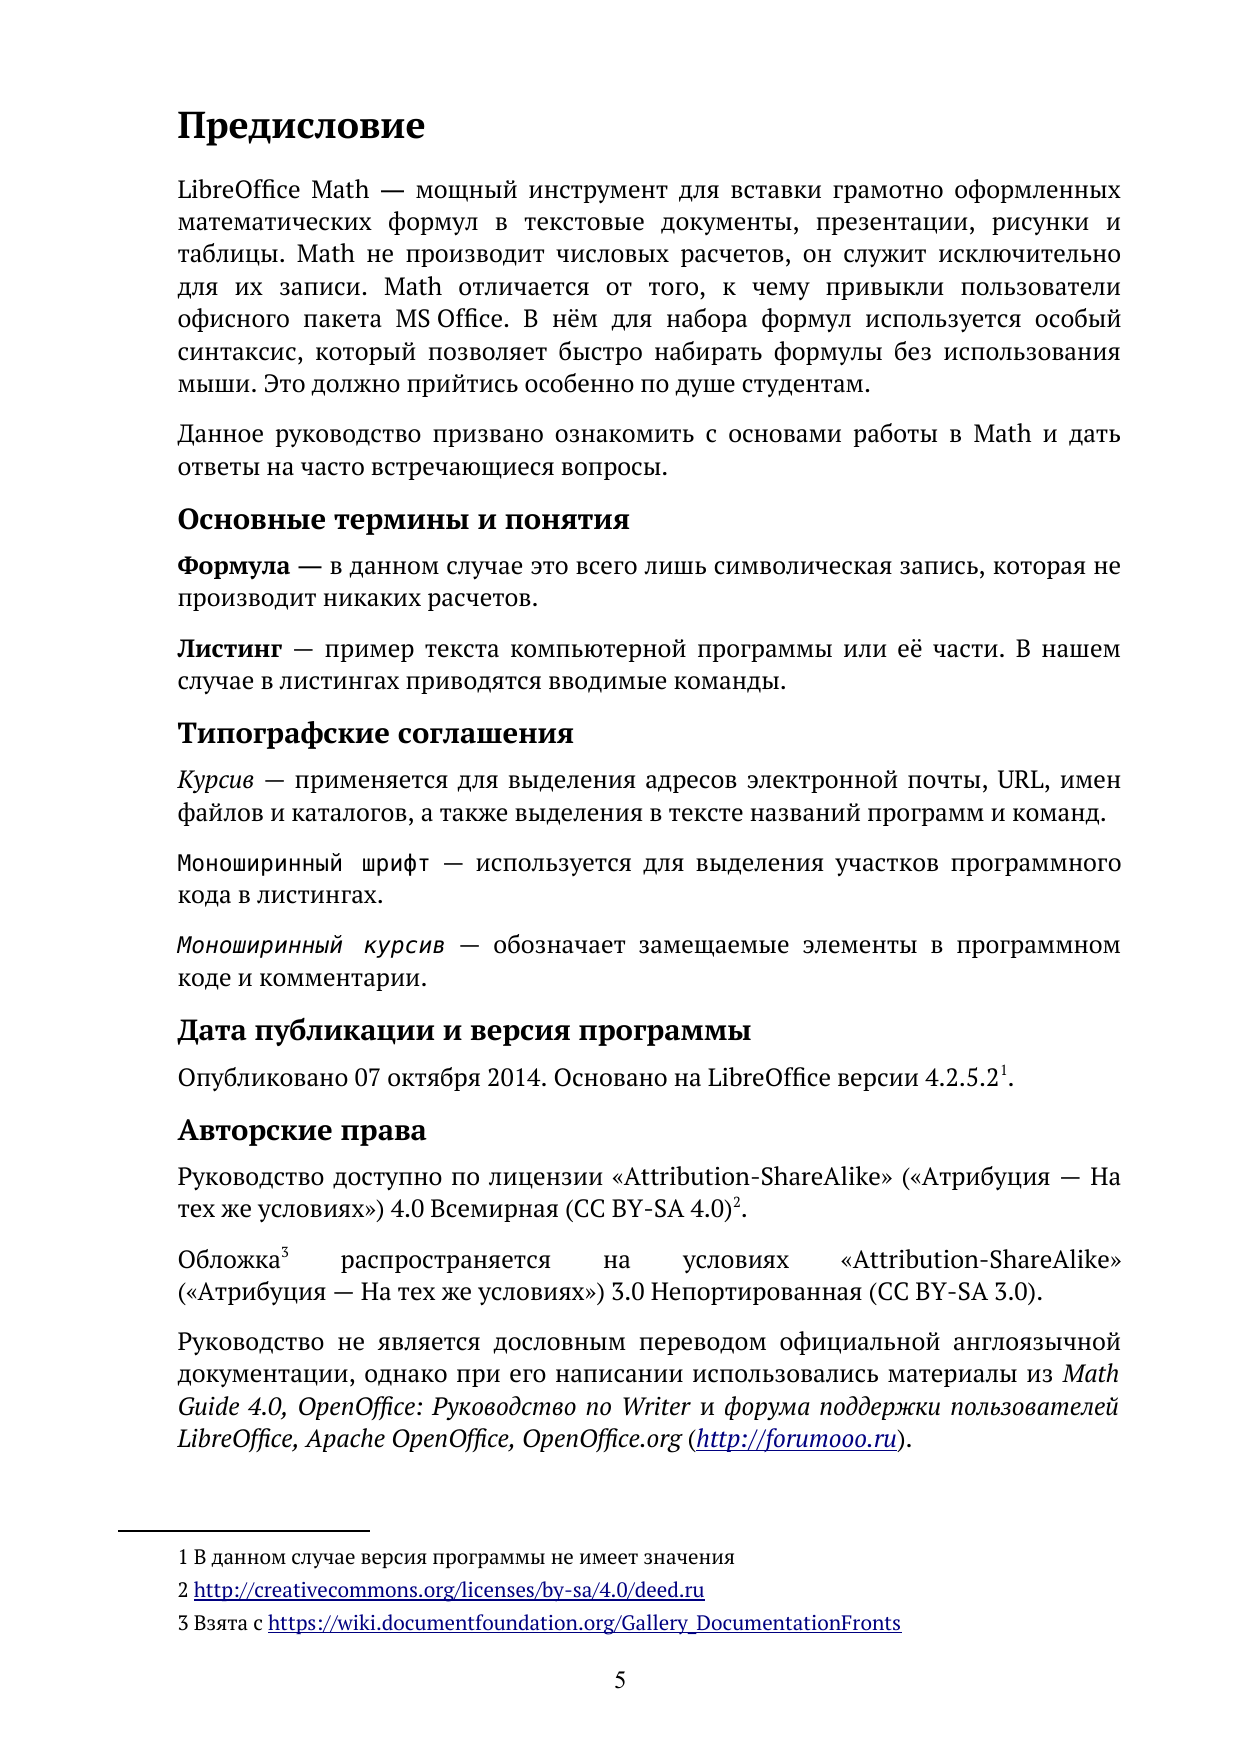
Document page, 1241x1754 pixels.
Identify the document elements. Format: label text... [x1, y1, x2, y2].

text Руководство не является дословным переводом официальной англоязычной документации, однако при его написании использовались материалы из Math Guide 4.0, OpenOffice: Руководство по Writer и форума поддержки пользователей LibreOffice, Apache OpenOffice, OpenOffice.org (http://forumooo.ru). [177, 1325, 1122, 1455]
text Листинг — пример текста компьютерной программы или её части. В нашем случае в листингах приводятся вводимые команды. [177, 632, 1122, 696]
text Опубликовано 07 октября 2014. Основано на LibreOffice версии 4.2.5.2. [177, 1061, 1122, 1093]
text Руководство доступно по лицензии «Attribution-ShareAlike» («Атрибуция — На тех же условиях») 4.0 Всемирная (CC BY-SA 4.0). [177, 1160, 1122, 1225]
text Обложка распространяется на условиях «Attribution-ShareAlike» («Атрибуция — На тех же условиях») 3.0 Непортированная (CC BY-SA 3.0). [177, 1243, 1122, 1307]
text Взята с https://wiki.documentfoundation.org/Gallery_DocumentationFronts [177, 1609, 1122, 1636]
text Моноширинный курсив — обозначает замещаемые элементы в программном коде и комментарии. [177, 928, 1122, 993]
text Данное руководство призвано ознакомить с основами работы в Math и дать ответы на часто встречающиеся вопросы. [177, 417, 1122, 482]
text Курсив — применяется для выделения адресов электронной почты, URL, имен файлов и каталогов, а также выделения в тексте названий программ и команд. [177, 763, 1122, 828]
text Моноширинный шрифт — используется для выделения участков программного кода в листингах. [177, 846, 1122, 911]
subtitle Типографские соглашения [177, 714, 1122, 752]
text Формула ― в данном случае это всего лишь символическая запись, которая не производит никаких расчетов. [177, 549, 1122, 614]
subtitle Предисловие [177, 100, 1122, 149]
text В данном случае версия программы не имеет значения [177, 1543, 1122, 1570]
text LibreOffice Math ― мощный инструмент для вставки грамотно оформленных математических формул в текстовые документы, презентации, рисунки и таблицы. Math не производит числовых расчетов, он служит исключительно для их записи. Math отличается от того, к чему привыкли пользователи офисного пакета MS Office. В нём для набора формул используется особый синтаксис, который позволяет быстро набирать формулы без использования мыши. Это должно прийтись особенно по душе студентам. [177, 173, 1122, 399]
subtitle Основные термины и понятия [177, 499, 1122, 537]
subtitle Авторские права [177, 1111, 1122, 1148]
subtitle Дата публикации и версия программы [177, 1011, 1122, 1049]
text http://creativecommons.org/licenses/by-sa/4.0/deed.ru [177, 1576, 1122, 1603]
